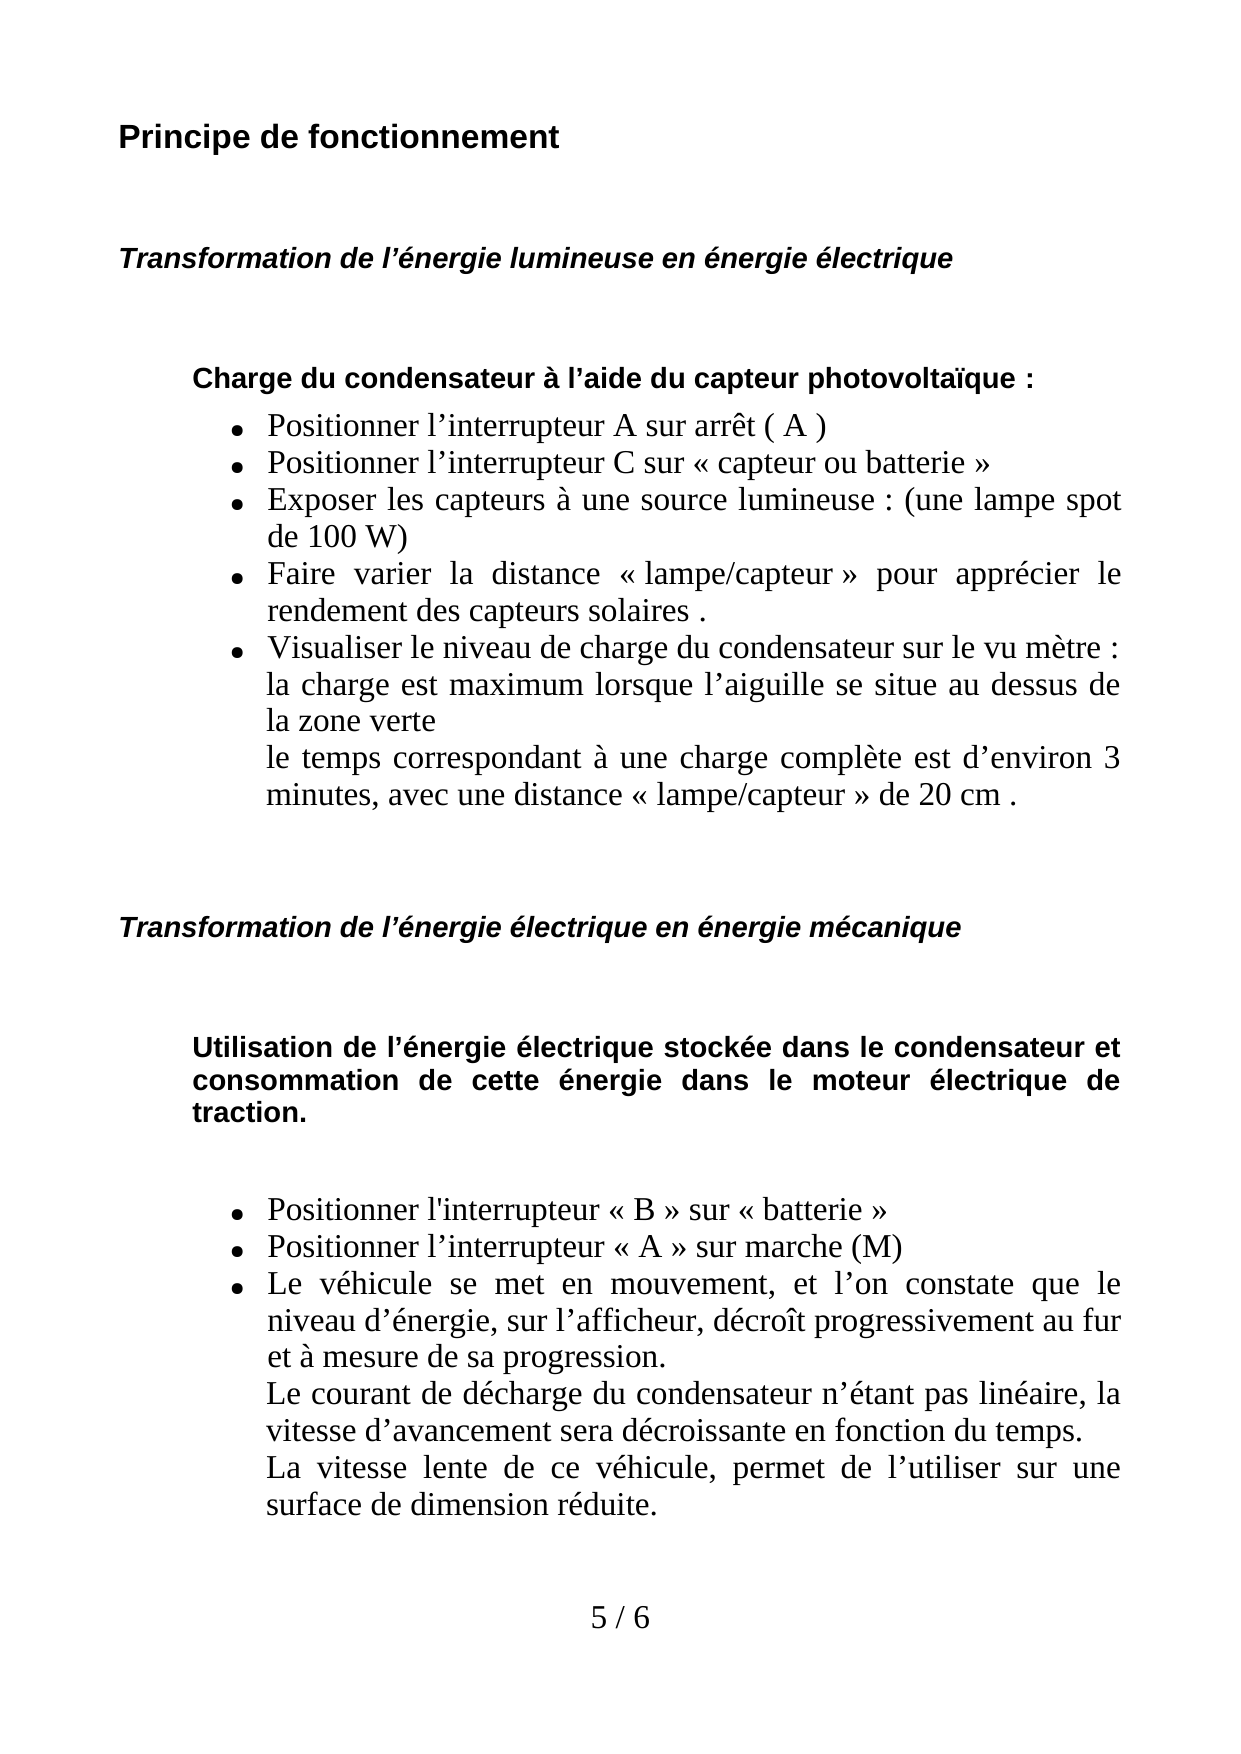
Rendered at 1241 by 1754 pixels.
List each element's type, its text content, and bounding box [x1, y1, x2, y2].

text La vitesse lente de ce véhicule, permet de l’utiliser sur une surface de dimension réduite. [266, 1449, 1122, 1522]
subtitle Utilisation de l’énergie électrique stockée dans le condensateur et consommation de cette énergie dans le moteur électrique de traction. [192, 1031, 1122, 1129]
text la charge est maximum lorsque l’aiguille se situe au dessus de la zone verte [266, 665, 1122, 739]
list Positionner l’interrupteur C sur « capteur ou batterie » [229, 444, 1122, 481]
subtitle Transformation de l’énergie électrique en énergie mécanique [118, 911, 1122, 944]
list Positionner l’interrupteur A sur arrêt ( A ) [229, 407, 1122, 444]
text le temps correspondant à une charge complète est d’environ 3 minutes, avec une distance « lampe/capteur » de 20 cm . [266, 739, 1122, 813]
subtitle Principe de fonctionnement [118, 118, 1122, 156]
subtitle Charge du condensateur à l’aide du capteur photovoltaïque : [192, 362, 1122, 394]
list Exposer les capteurs à une source lumineuse : (une lampe spot de 100 W) [229, 481, 1122, 554]
text Le courant de décharge du condensateur n’étant pas linéaire, la vitesse d’avancement sera décroissante en fonction du temps. [266, 1375, 1122, 1449]
list Positionner l’interrupteur « A » sur marche (M) [229, 1227, 1122, 1264]
list Visualiser le niveau de charge du condensateur sur le vu mètre : [229, 628, 1122, 665]
list Le véhicule se met en mouvement, et l’on constate que le niveau d’énergie, sur l’afficheur, décroît progressivement au fur et à mesure de sa progression. [229, 1264, 1122, 1375]
list Faire varier la distance « lampe/capteur » pour apprécier le rendement des capteurs solaires . [229, 554, 1122, 628]
subtitle Transformation de l’énergie lumineuse en énergie électrique [118, 242, 1122, 275]
list Positionner l'interrupteur « B » sur « batterie » [229, 1191, 1122, 1227]
